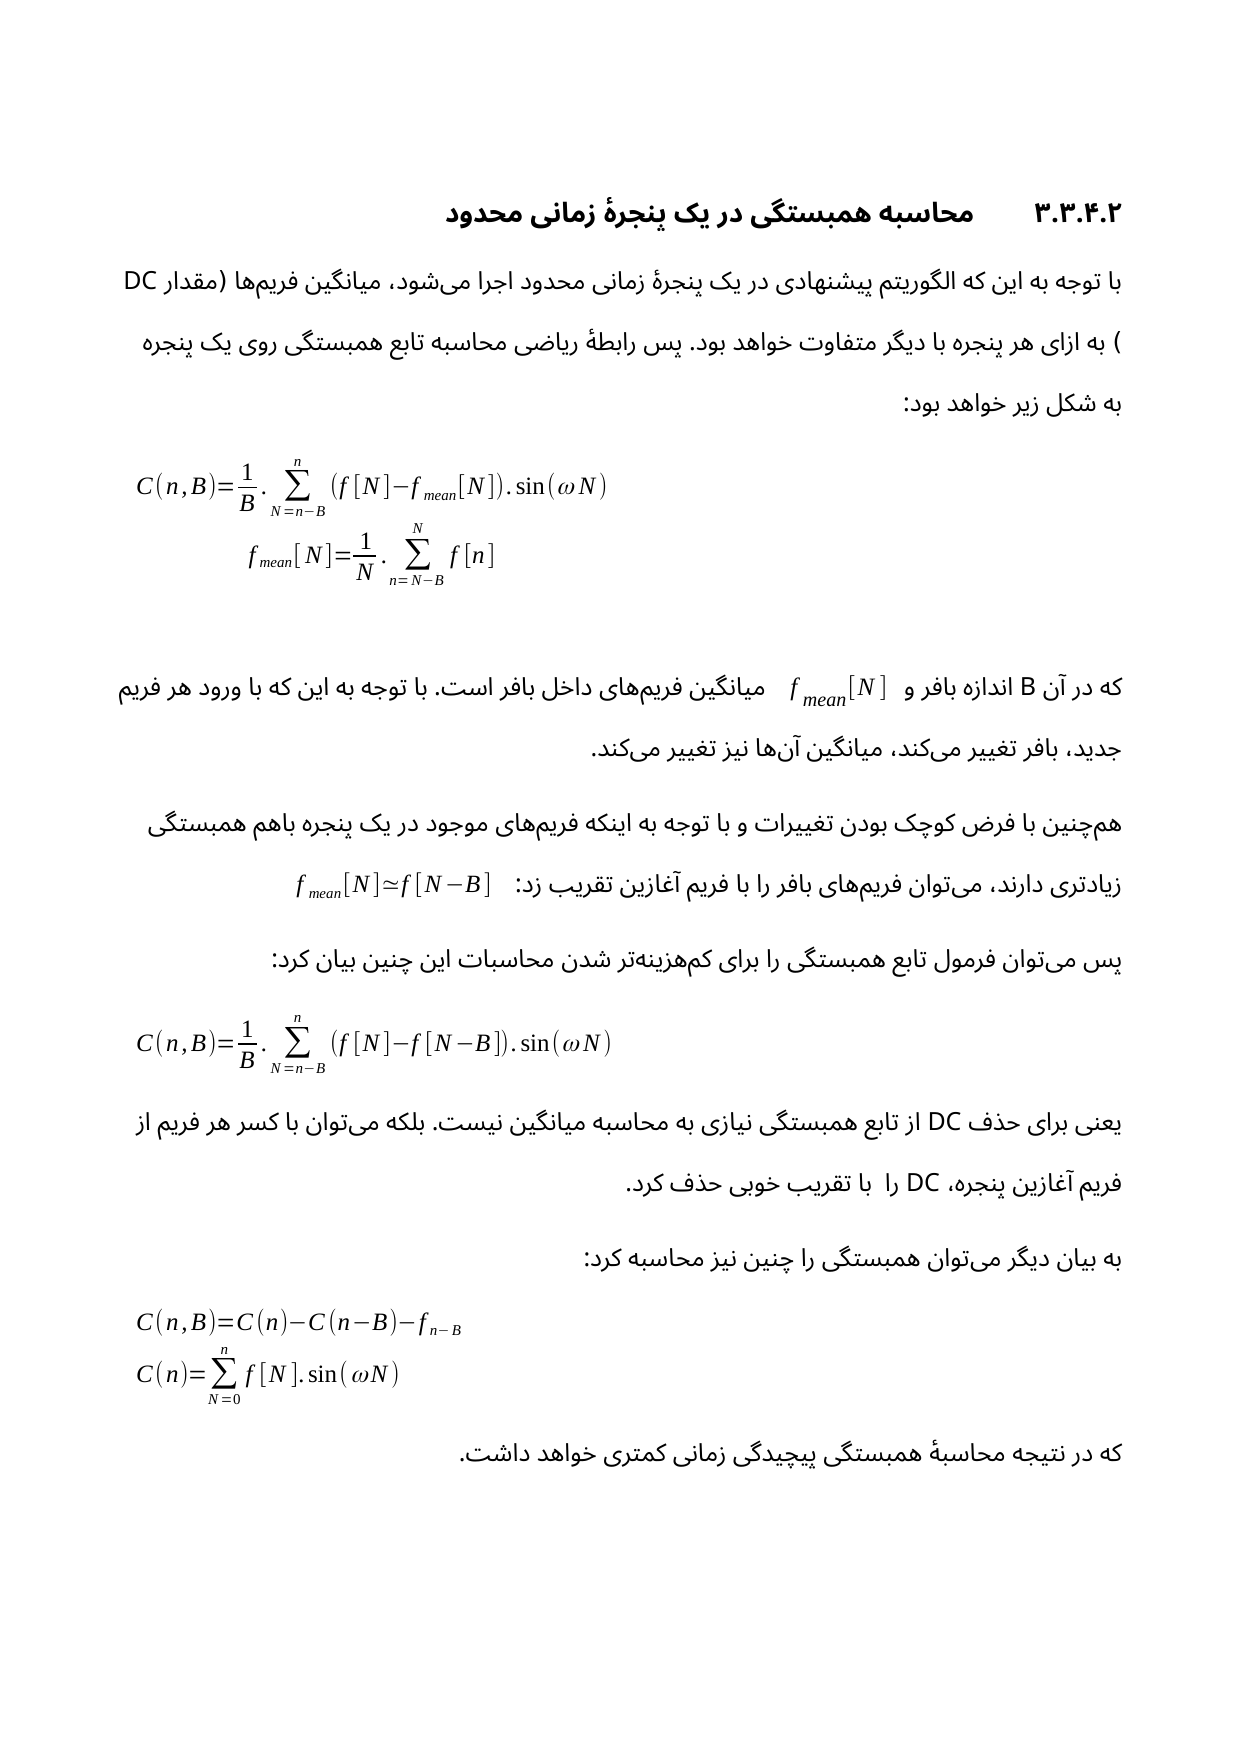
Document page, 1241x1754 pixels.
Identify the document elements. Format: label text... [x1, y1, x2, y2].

text پس می‌توان فرمول تابع همبستگی را برای کم‌هزینه‌تر شدن محاسبات این چنین بیان کرد: [118, 933, 1122, 986]
text هم‌چنین با فرض کوچک بودن تغییرات و با توجه به اینکه فریم‌های موجود در یک پنجره باهم همبستگی زیادتری دارند، می‌توان فریم‌های بافر را با فریم آغازین تقریب زد: [118, 797, 1122, 911]
text یعنی برای حذف DC از تابع همبستگی نیازی به محاسبه میانگین نیست. بلکه می‌توان با کسر هر فریم از فریم آغازین پنجره، DC را با تقریب خوبی حذف کرد. [118, 1096, 1122, 1209]
text با توجه به این که الگوریتم پیشنهادی در یک پنجرهٔ زمانی محدود اجرا می‌شود، میانگین فریم‌ها (مقدار DC ) به ازای هر پنجره با دیگر متفاوت خواهد بود. پس رابطهٔ ریاضی محاسبه تابع همبستگی روی یک پنجره به شکل زیر خواهد بود: [118, 255, 1122, 430]
text به بیان دیگر می‌توان همبستگی را چنین نیز محاسبه کرد: [118, 1232, 1122, 1285]
subtitle محاسبه همبستگی در یک پنجرهٔ زمانی محدود [118, 184, 1122, 243]
text که در نتیجه محاسبهٔ همبستگی پیچیدگی زمانی کمتری خواهد داشت. [118, 1427, 1122, 1480]
text که در آن B اندازه بافر و میانگین فریم‌های داخل بافر است. با توجه به این که با ورود هر فریم جدید، بافر تغییر می‌کند، میانگین آن‌ها نیز تغییر می‌کند. [118, 661, 1122, 775]
